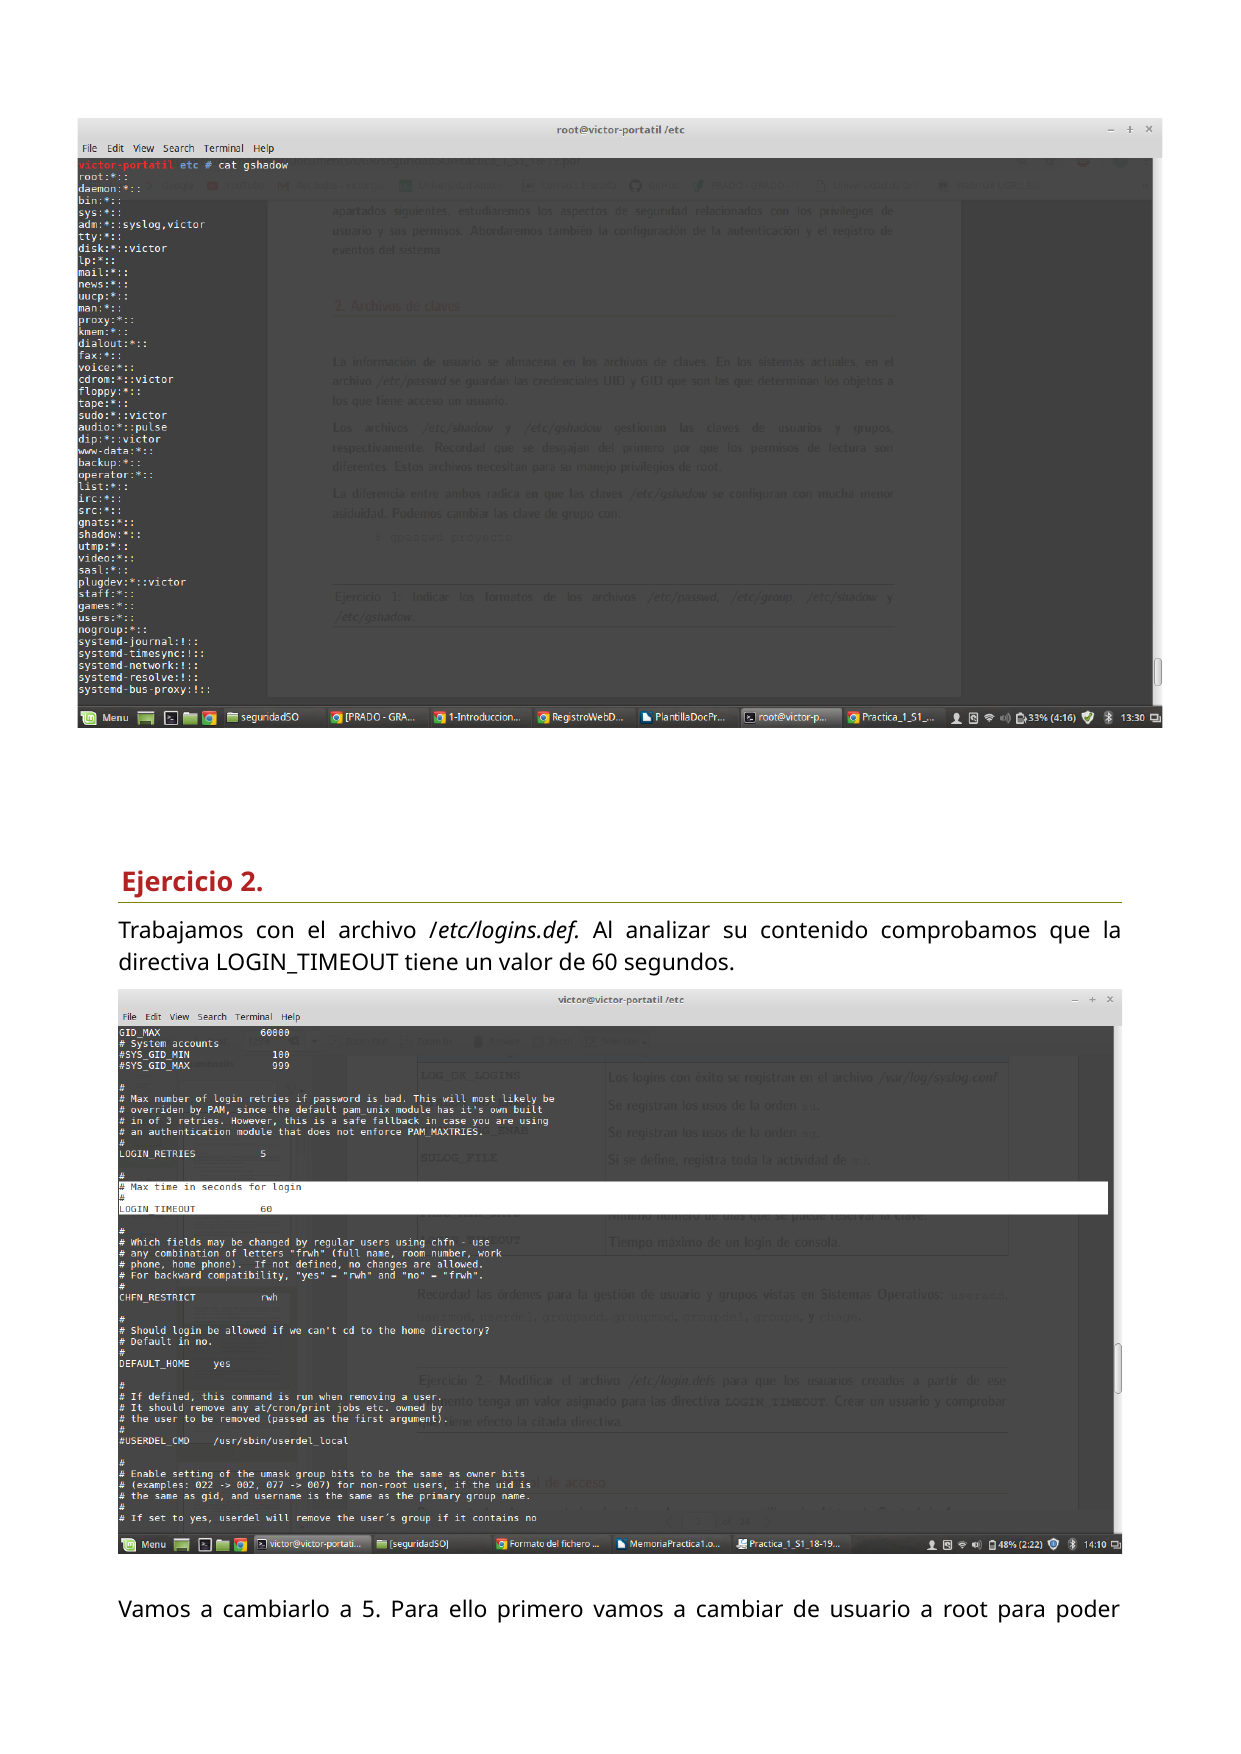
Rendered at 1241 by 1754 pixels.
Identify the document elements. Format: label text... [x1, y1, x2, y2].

text Vamos a cambiarlo a 5. Para ello primero vamos a cambiar de usuario a root para poder [118, 1593, 1122, 1624]
text Ejercicio 2. [118, 859, 1122, 902]
picture [77, 118, 1163, 728]
picture [118, 989, 1123, 1554]
text Trabajamos con el archivo /etc/logins.def. Al analizar su contenido comprobamos que la directiva LOGIN_TIMEOUT tiene un valor de 60 segundos. [118, 914, 1122, 977]
